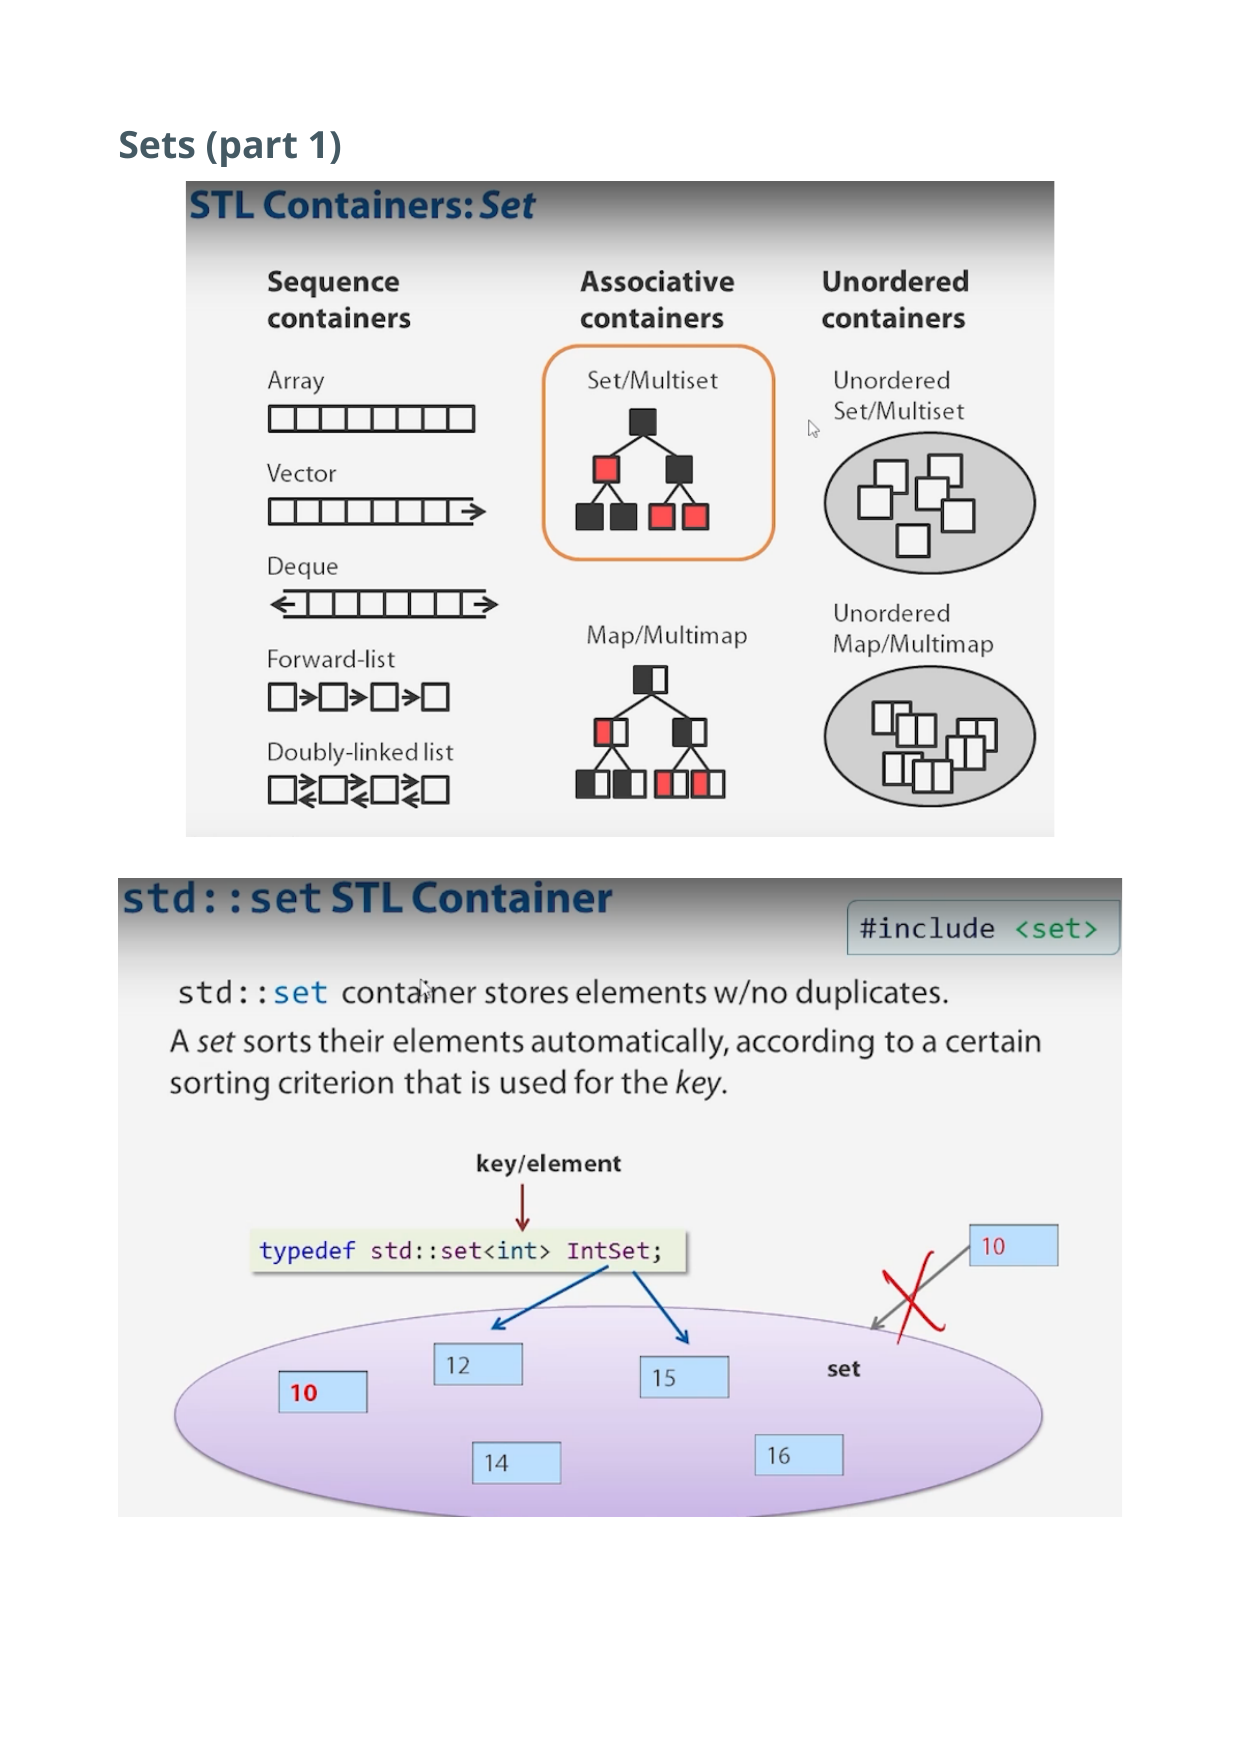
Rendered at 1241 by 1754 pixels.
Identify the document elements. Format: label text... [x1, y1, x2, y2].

picture [185, 181, 1055, 837]
picture [118, 878, 1123, 1517]
subtitle Sets (part 1) [118, 118, 1122, 169]
